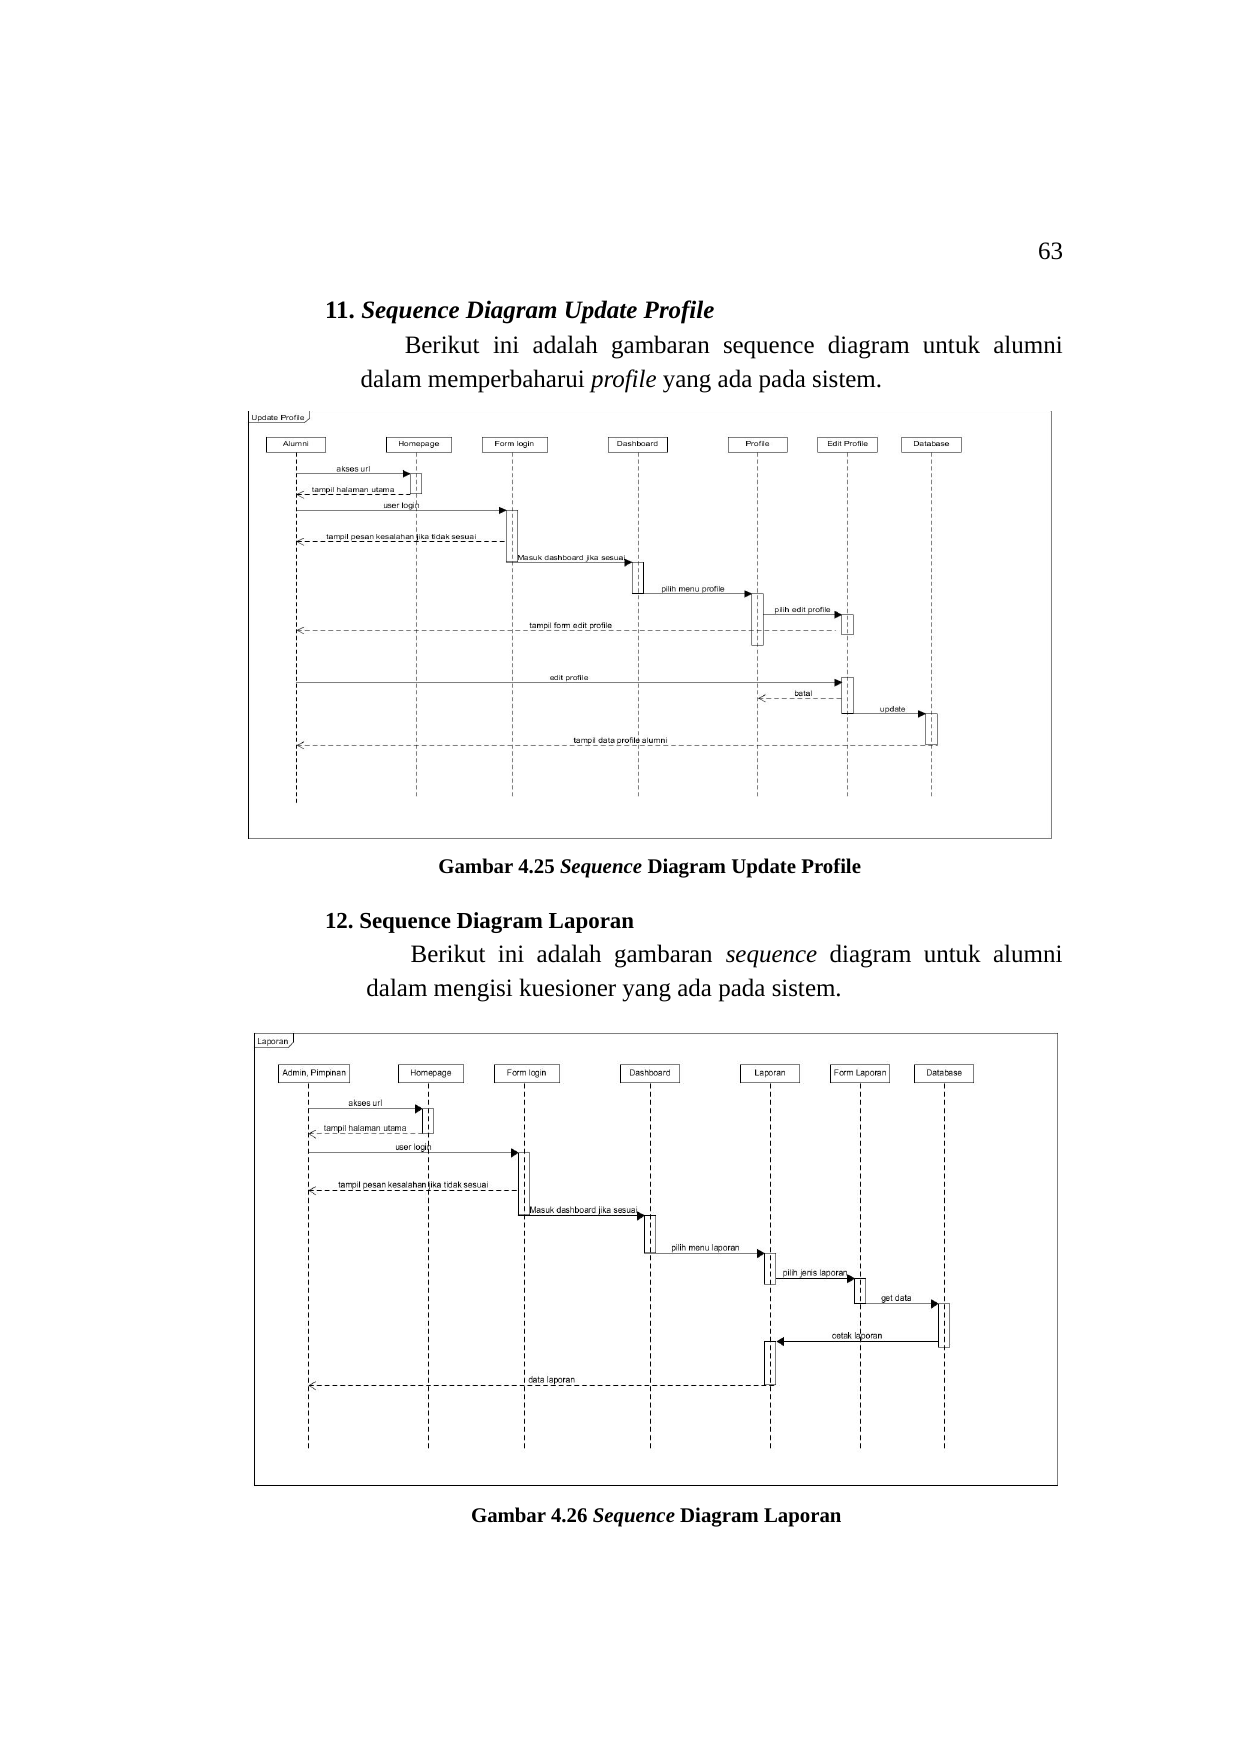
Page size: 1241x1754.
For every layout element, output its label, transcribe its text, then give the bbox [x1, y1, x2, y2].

text [225, 399, 1074, 411]
text Berikut ini adalah gambaran sequence diagram untuk alumni dalam mengisi kuesioner yang ada pada sistem. [366, 939, 1063, 1002]
picture [242, 1020, 1070, 1498]
text Berikut ini adalah gambaran sequence diagram untuk alumni dalam memperbaharui profile yang ada pada sistem. [360, 330, 1063, 393]
text 12. Sequence Diagram Laporan [225, 878, 1074, 934]
picture [236, 411, 1063, 849]
text Gambar 4.26 Sequence Diagram Laporan [220, 1021, 1092, 1527]
text 11. Sequence Diagram Update Profile [325, 295, 1063, 324]
text Gambar 4.25 Sequence Diagram Update Profile [225, 411, 1074, 878]
